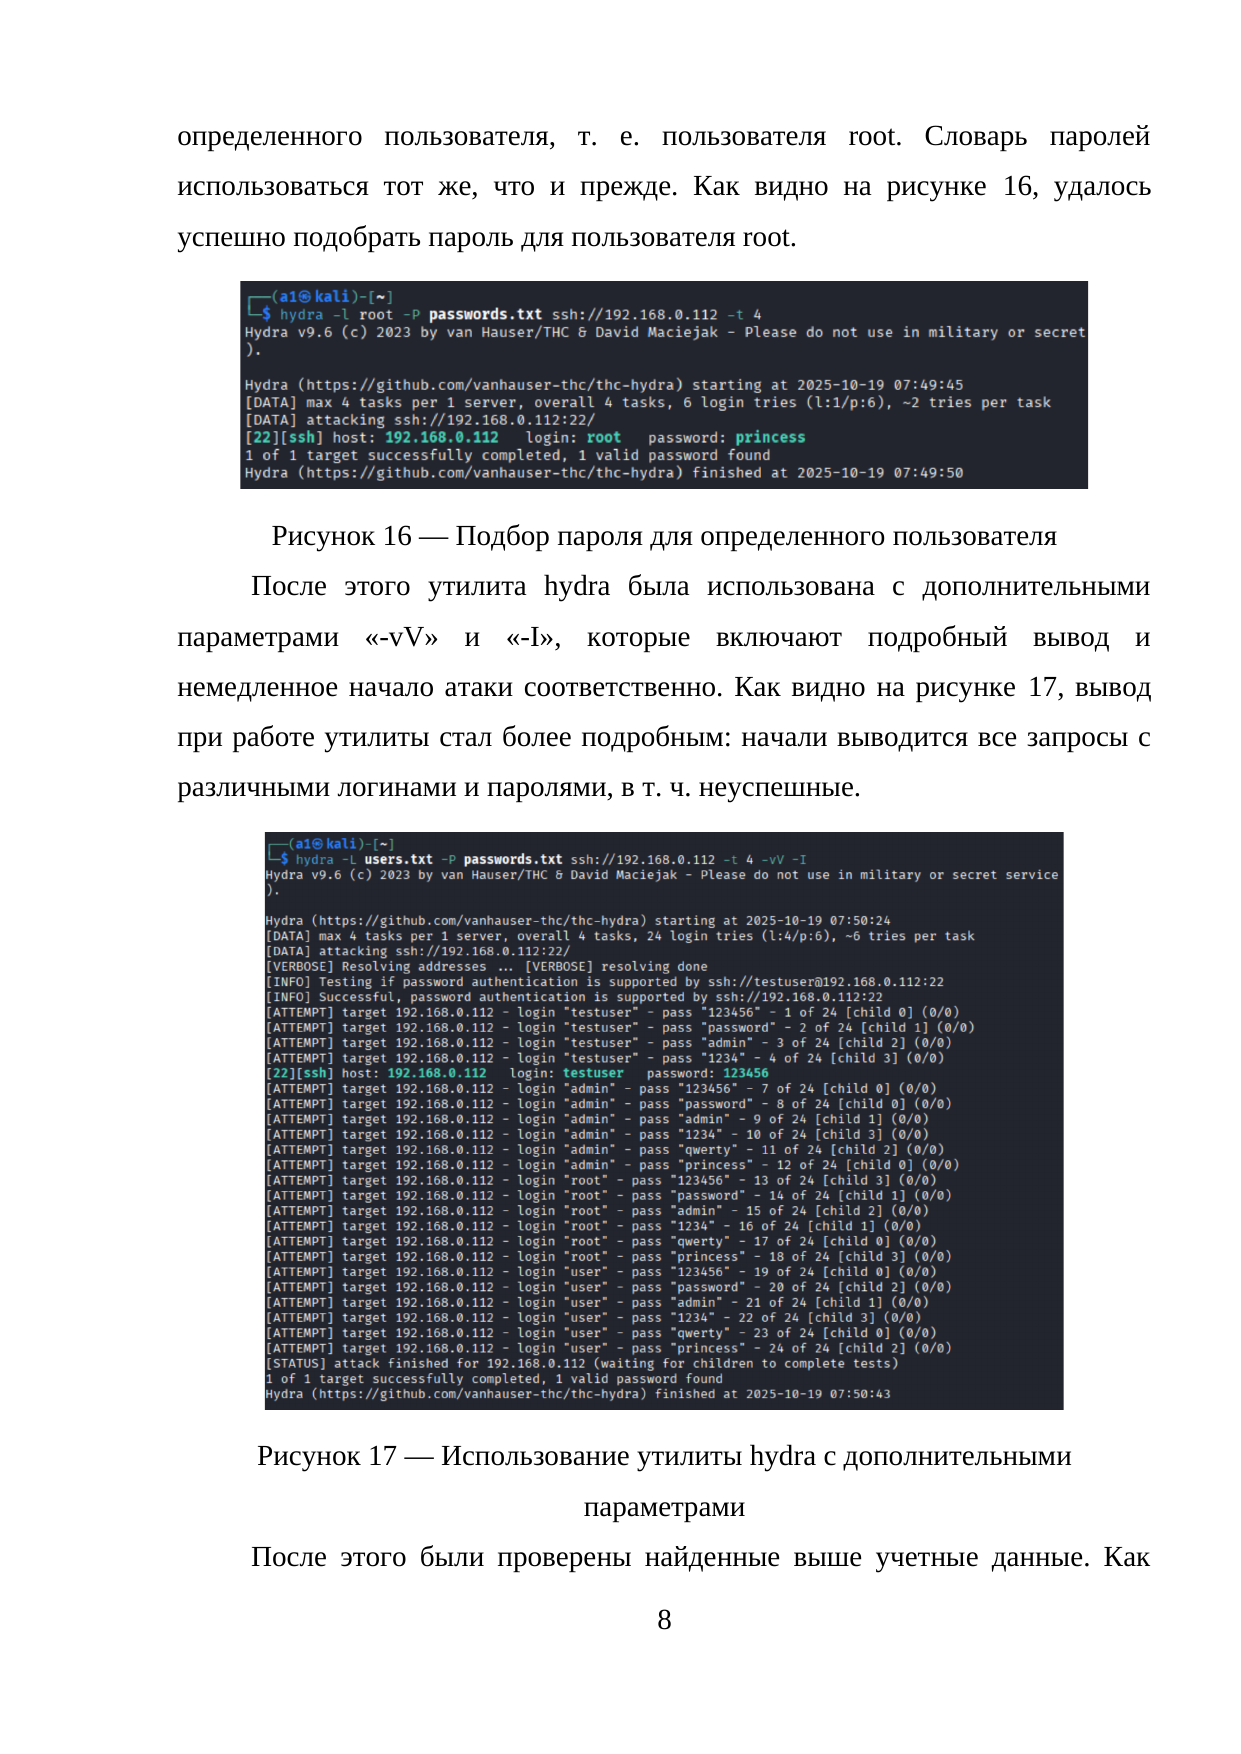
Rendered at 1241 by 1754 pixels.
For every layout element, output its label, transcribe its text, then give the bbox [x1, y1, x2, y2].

text Рисунок 17 — Использование утилиты hydra с дополнительными параметрами [177, 832, 1152, 1522]
text После этого были проверены найденные выше учетные данные. Как [177, 1539, 1152, 1573]
text определенного пользователя, т. е. пользователя root. Словарь паролей использоваться тот же, что и прежде. Как видно на рисунке 16, удалось успешно подобрать пароль для пользователя root. [177, 118, 1152, 252]
picture [264, 832, 1064, 1410]
picture [240, 281, 1089, 489]
text После этого утилита hydra была использована с дополнительными параметрами «-vV» и «-I», которые включают подробный вывод и немедленное начало атаки соответственно. Как видно на рисунке 17, вывод при работе утилиты стал более подробным: начали выводится все запросы с различными логинами и паролями, в т. ч. неуспешные. [177, 568, 1152, 803]
text Рисунок 16 — Подбор пароля для определенного пользователя [177, 282, 1152, 552]
